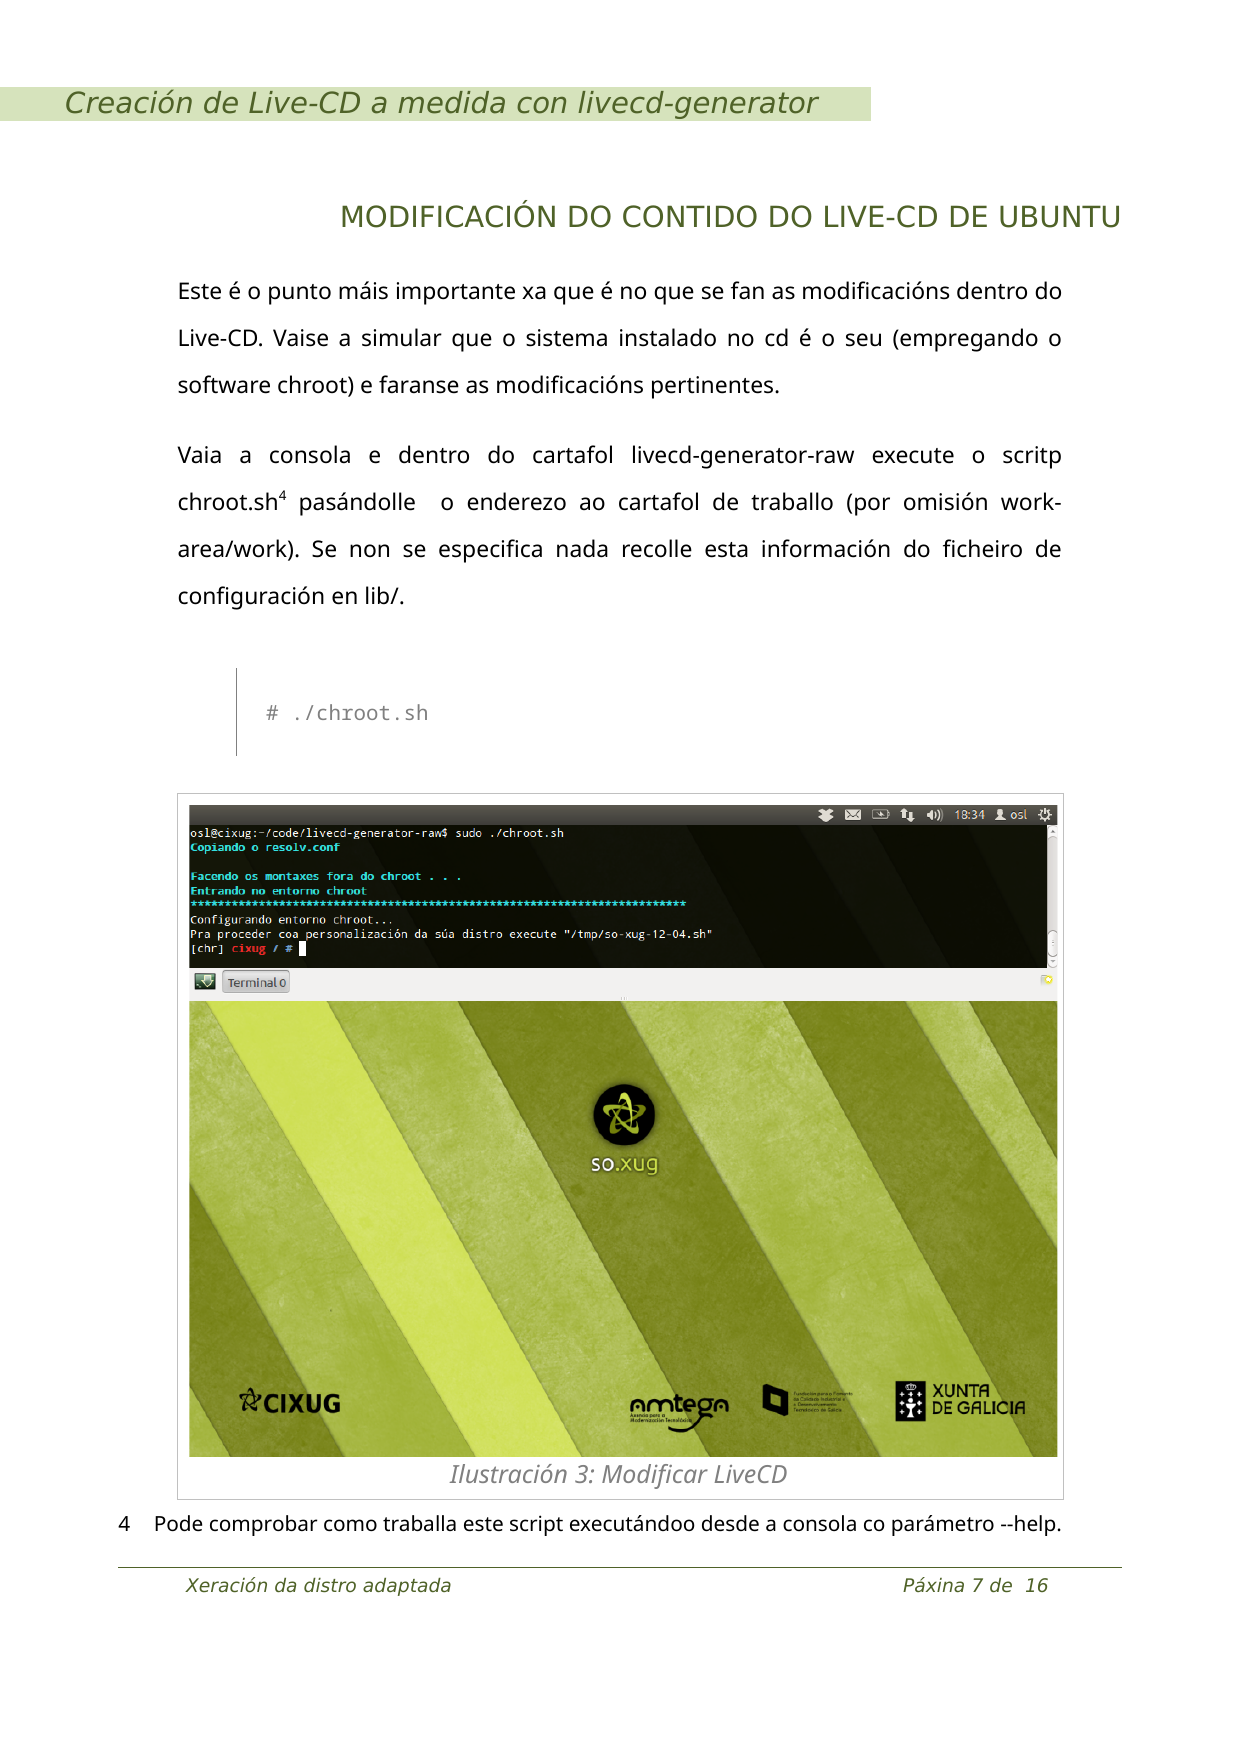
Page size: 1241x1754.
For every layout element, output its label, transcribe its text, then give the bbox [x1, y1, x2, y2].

text # ./chroot.sh [237, 668, 1063, 756]
text [178, 794, 1063, 1499]
picture [189, 805, 1058, 1457]
subtitle Modificación do contido do Live-CD de Ubuntu [118, 201, 1122, 235]
text Pode comprobar como traballa este script executándoo desde a consola co parámetro --help. [118, 1509, 1122, 1537]
text Vaia a consola e dentro do cartafol livecd-generator-raw execute o scritp chroot.sh pasándolle o enderezo ao cartafol de traballo (por omisión work-area/work). Se non se especifica nada recolle esta información do ficheiro de configuración en lib/. [177, 439, 1063, 611]
text Ilustración 3: Modificar LiveCD [245, 1457, 995, 1491]
text Este é o punto máis importante xa que é no que se fan as modificacións dentro do Live-CD. Vaise a simular que o sistema instalado no cd é o seu (empregando o software chroot) e faranse as modificacións pertinentes. [177, 275, 1063, 400]
